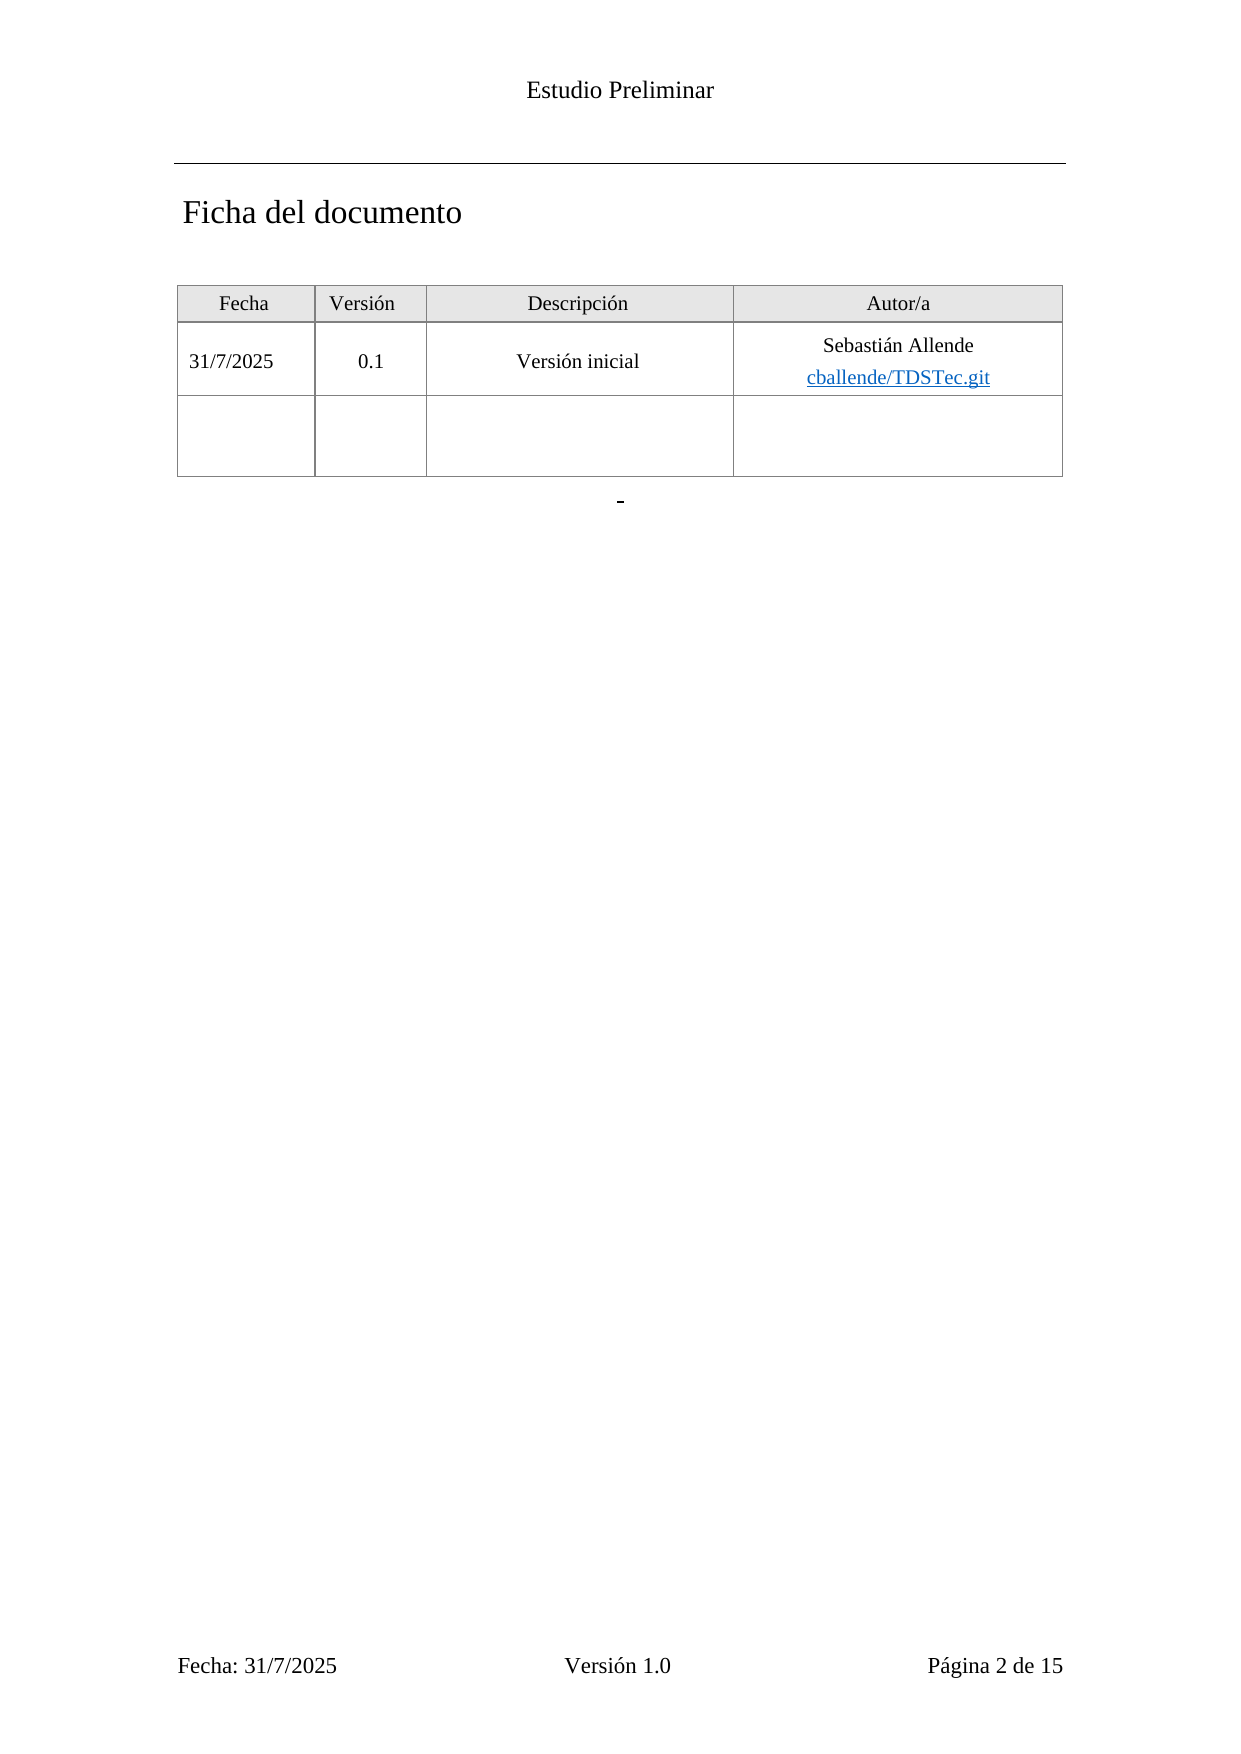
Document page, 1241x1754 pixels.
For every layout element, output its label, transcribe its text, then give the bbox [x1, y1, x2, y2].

table_cell [427, 396, 733, 476]
table_header Autor/a [734, 286, 1062, 321]
table_cell [178, 396, 314, 476]
table_cell Versión inicial [427, 323, 733, 395]
table_cell [316, 396, 426, 476]
table_header Descripción [427, 286, 733, 321]
text Ficha del documento [177, 192, 1063, 230]
table_cell 0.1 [316, 323, 426, 395]
table_cell Sebastián Allende cballende/TDSTec.git [734, 323, 1062, 395]
table_cell 31/7/2025 [178, 323, 314, 395]
table_header Versión [316, 286, 426, 321]
table_header Fecha [178, 286, 314, 321]
table_cell [734, 396, 1062, 476]
